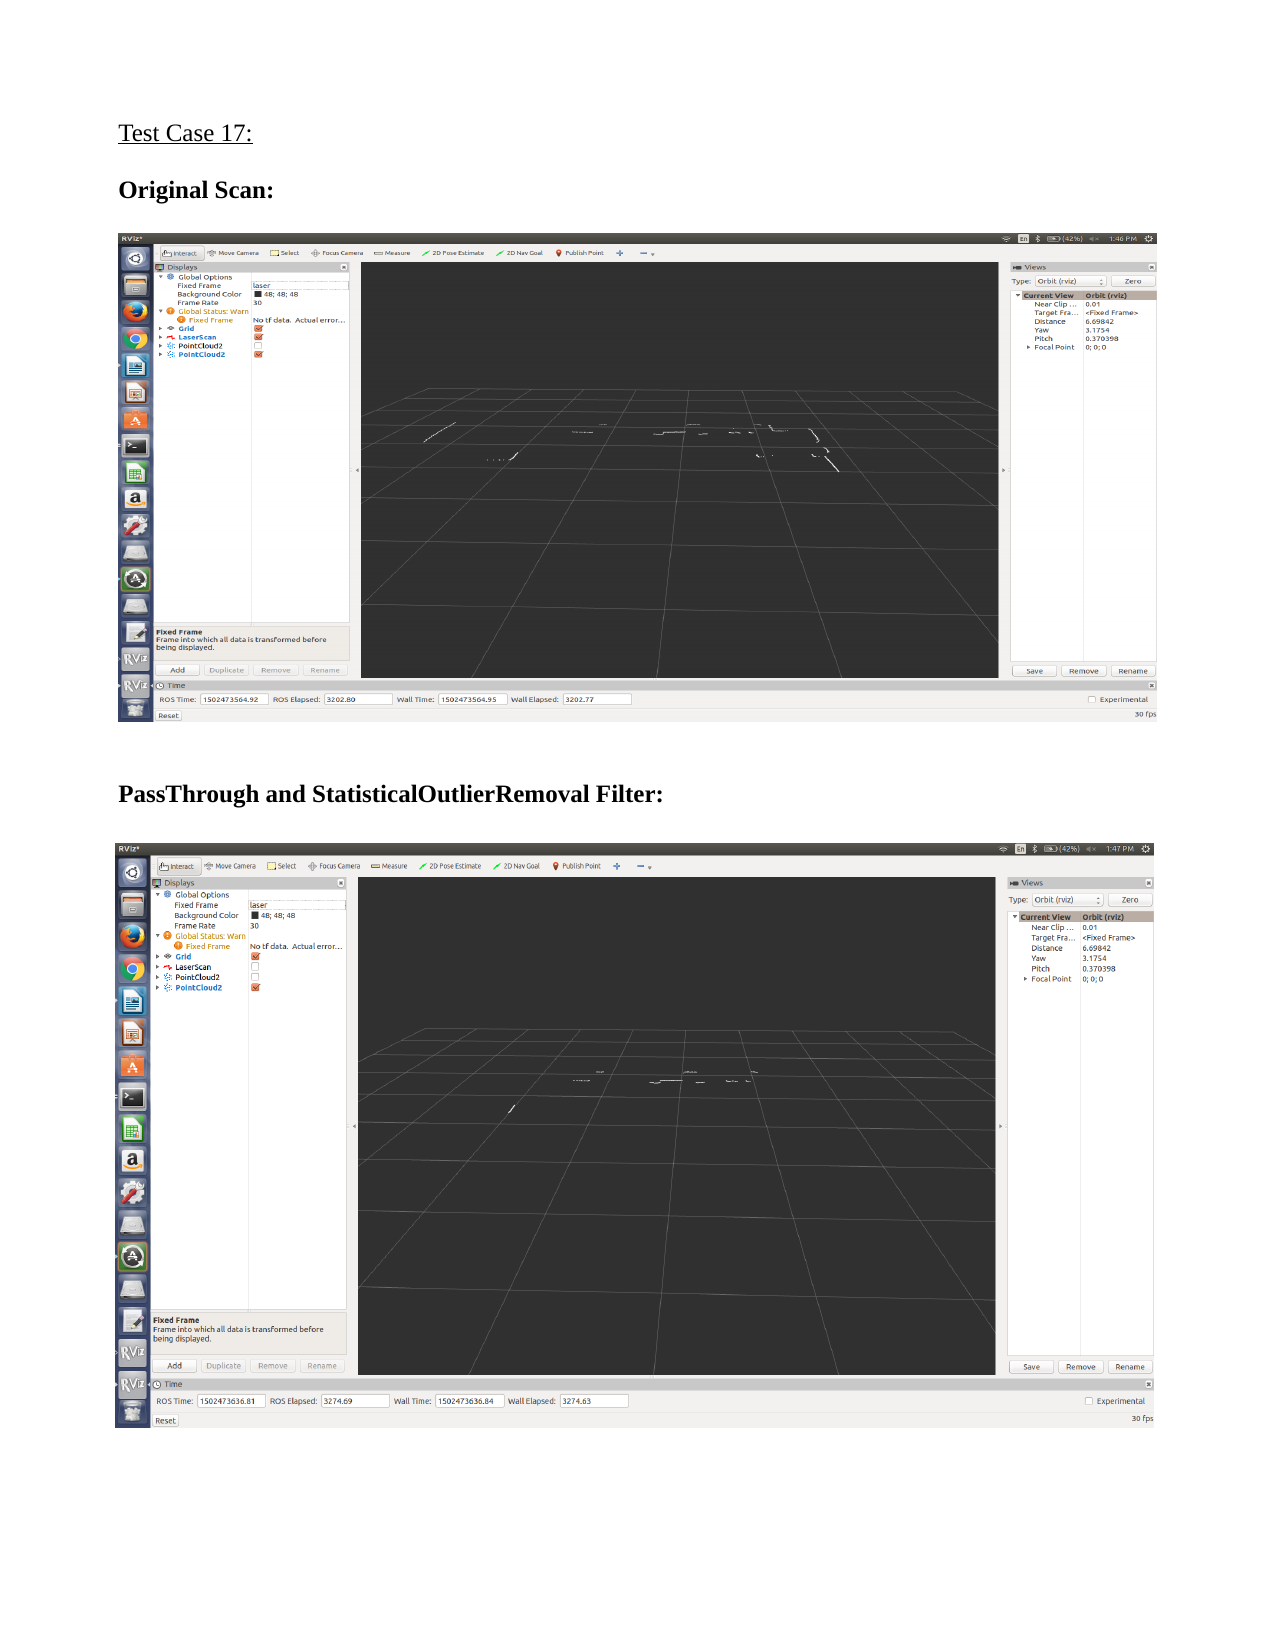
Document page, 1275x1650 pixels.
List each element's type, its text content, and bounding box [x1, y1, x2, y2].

text Original Scan: [118, 176, 1157, 204]
text Test Case 17: [118, 118, 1157, 147]
text PassThrough and StatisticalOutlierRemoval Filter: [118, 779, 1157, 808]
picture [118, 233, 1157, 722]
picture [115, 843, 1154, 1428]
